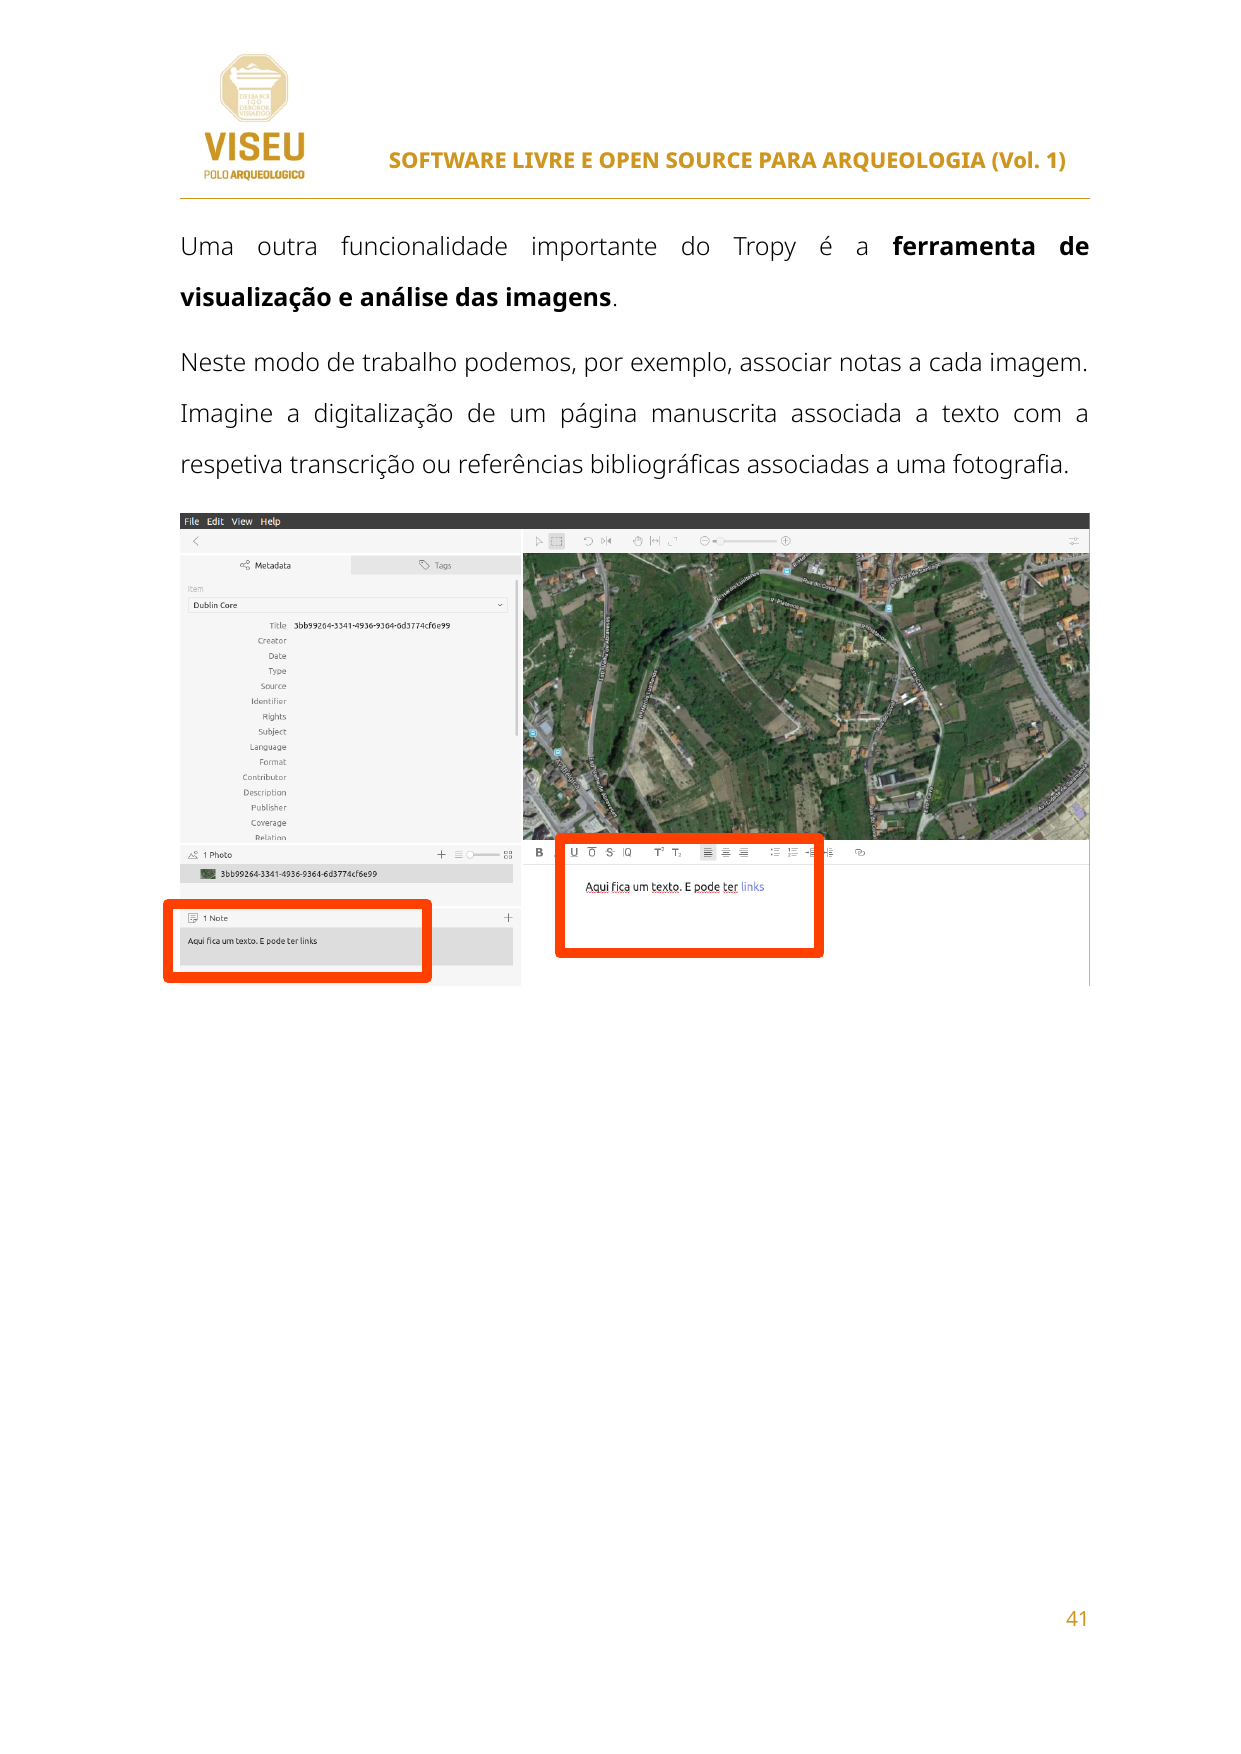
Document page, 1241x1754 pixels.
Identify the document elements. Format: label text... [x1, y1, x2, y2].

subtitle Uma outra funcionalidade importante do Tropy é a ferramenta de visualização e análise das imagens. [180, 228, 1090, 313]
picture [180, 513, 1090, 986]
subtitle Neste modo de trabalho podemos, por exemplo, associar notas a cada imagem. Imagine a digitalização de um página manuscrita associada a texto com a respetiva transcrição ou referências bibliográficas associadas a uma fotografia. [180, 345, 1090, 481]
picture [180, 909, 422, 972]
